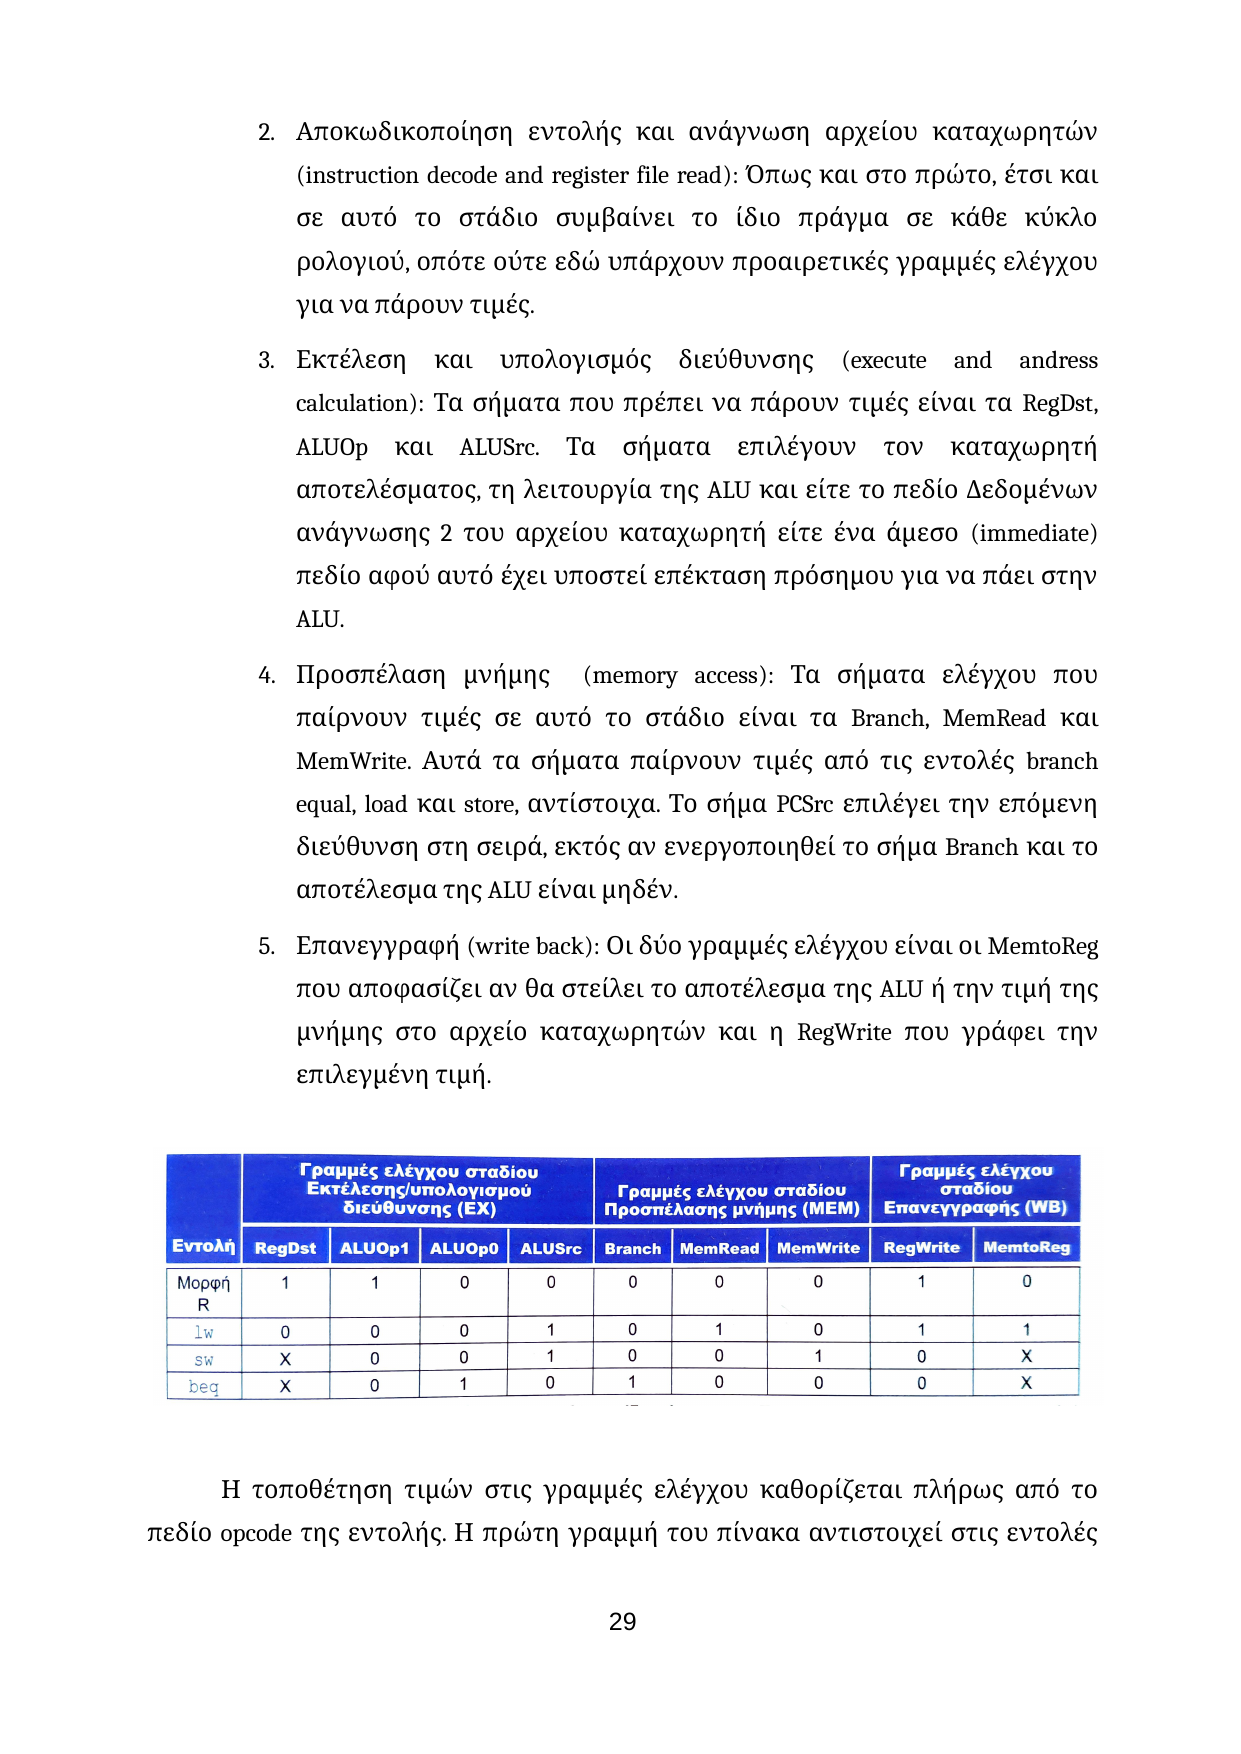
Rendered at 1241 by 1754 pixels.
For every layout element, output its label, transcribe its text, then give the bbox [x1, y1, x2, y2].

list Προσπέλαση μνήμης (memory access): Τα σήματα ελέγχου που παίρνουν τιμές σε αυτό το στάδιο είναι τα Branch, MemRead και MemWrite. Αυτά τα σήματα παίρνουν τιμές από τις εντολές branch equal, load και store, αντίστοιχα. Το σήμα PCSrc επιλέγει την επόμενη διεύθυνση στη σειρά, εκτός αν ενεργοποιηθεί το σήμα Branch και το αποτέλεσμα της ALU είναι μηδέν. [258, 661, 1098, 905]
list Αποκωδικοποίηση εντολής και ανάγνωση αρχείου καταχωρητών (instruction decode and register file read): Όπως και στο πρώτο, έτσι και σε αυτό το στάδιο συμβαίνει το ίδιο πράγμα σε κάθε κύκλο ρολογιού, οπότε ούτε εδώ υπάρχουν προαιρετικές γραμμές ελέγχου για να πάρουν τιμές. [258, 118, 1098, 319]
list Εκτέλεση και υπολογισμός διεύθυνσης (execute and andress calculation): Τα σήματα που πρέπει να πάρουν τιμές είναι τα RegDst, ALUOp και ALUSrc. Τα σήματα επιλέγουν τον καταχωρητή αποτελέσματος, τη λειτουργία της ALU και είτε το πεδίο Δεδομένων ανάγνωσης 2 του αρχείου καταχωρητή είτε ένα άμεσο (immediate) πεδίο αφού αυτό έχει υποστεί επέκταση πρόσημου για να πάει στην ALU. [258, 346, 1098, 634]
picture [153, 1147, 1104, 1406]
list Επανεγγραφή (write back): Οι δύο γραμμές ελέγχου είναι οι MemtoReg που αποφασίζει αν θα στείλει το αποτέλεσμα της ALU ή την τιμή της μνήμης στο αρχείο καταχωρητών και η RegWrite που γράφει την επιλεγμένη τιμή. [258, 932, 1098, 1090]
text Η τοποθέτηση τιμών στις γραμμές ελέγχου καθορίζεται πλήρως από το πεδίο opcode της εντολής. Η πρώτη γραμμή του πίνακα αντιστοιχεί στις εντολές [147, 1476, 1098, 1547]
